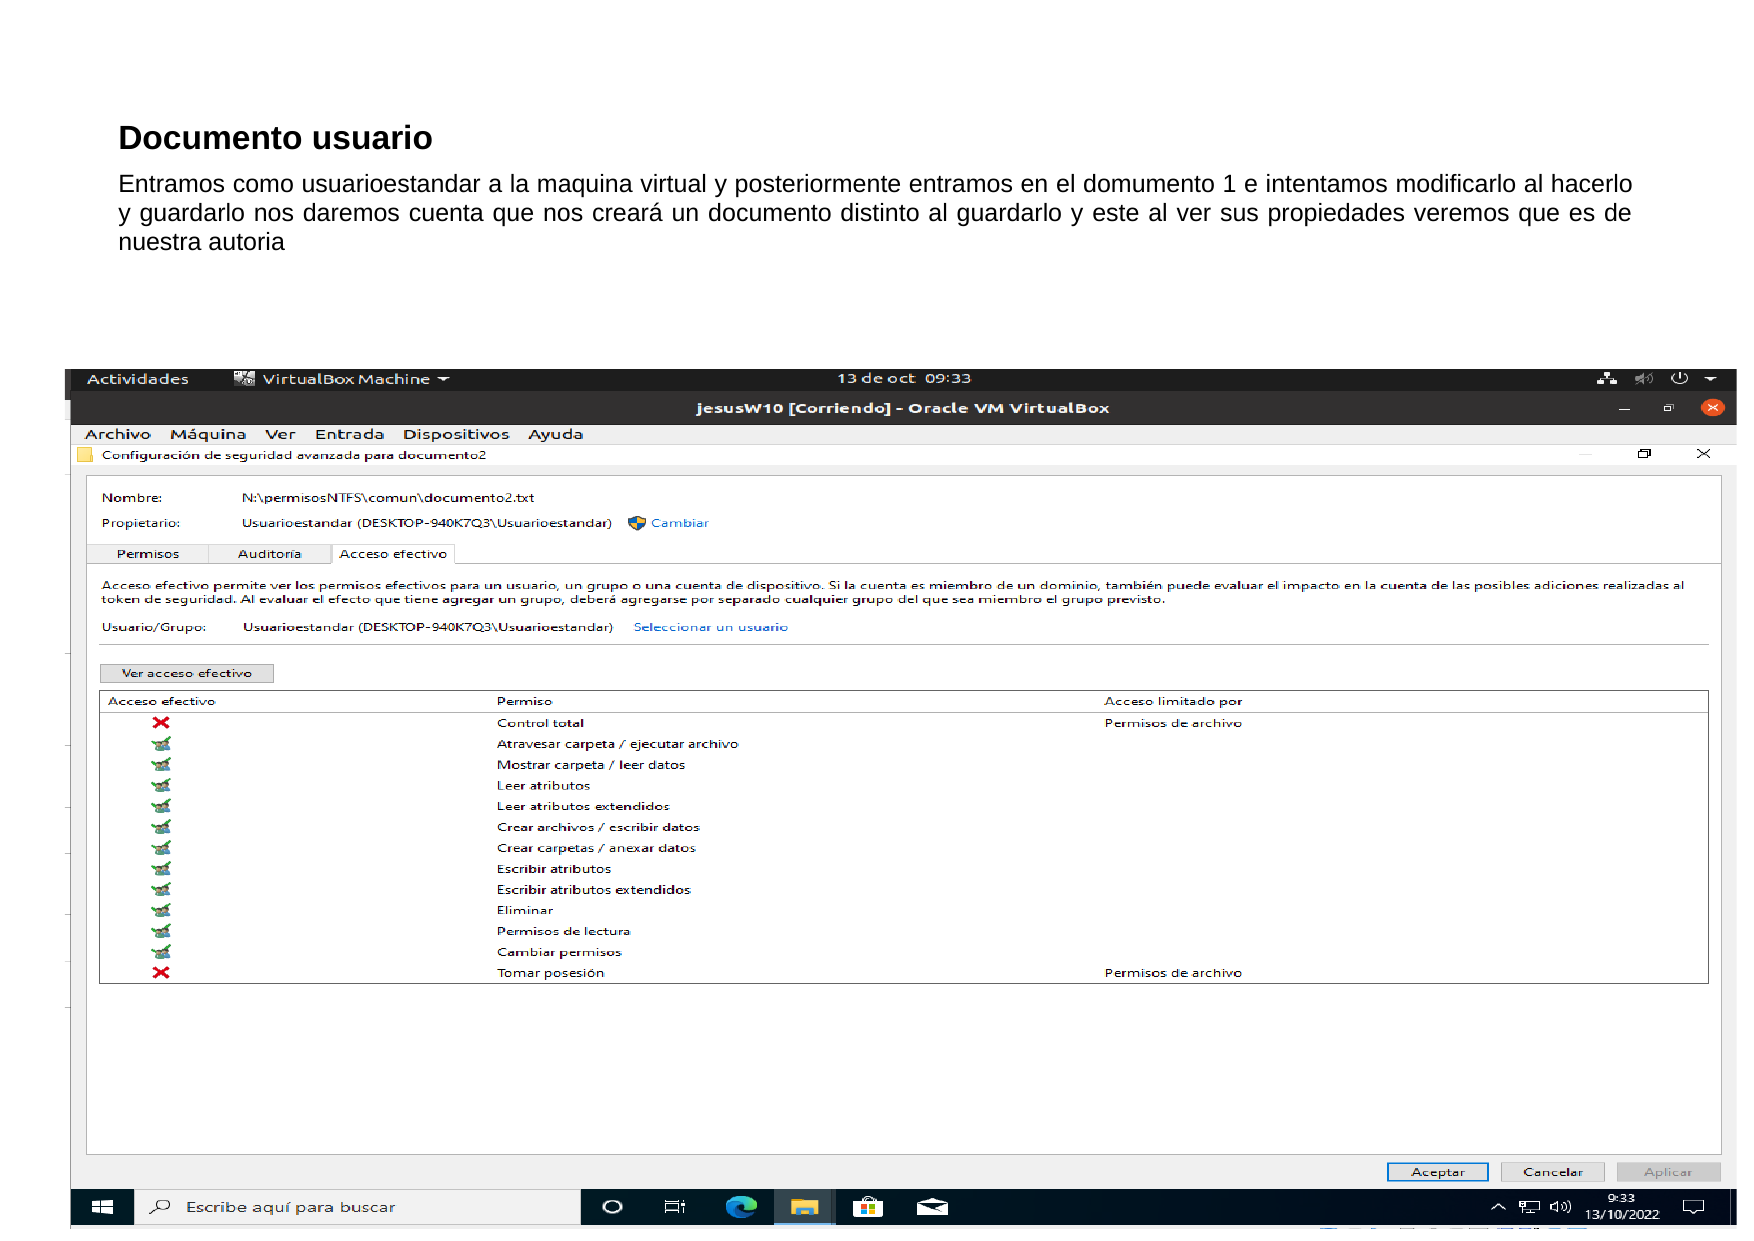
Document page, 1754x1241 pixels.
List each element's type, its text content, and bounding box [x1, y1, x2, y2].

picture [64, 369, 1737, 1229]
subtitle Documento usuario [118, 118, 1636, 157]
text Entramos como usuarioestandar a la maquina virtual y posteriormente entramos en el domumento 1 e intentamos modificarlo al hacerlo y guardarlo nos daremos cuenta que nos creará un documento distinto al guardarlo y este al ver sus propiedades veremos que es de nuestra autoria [118, 169, 1636, 256]
